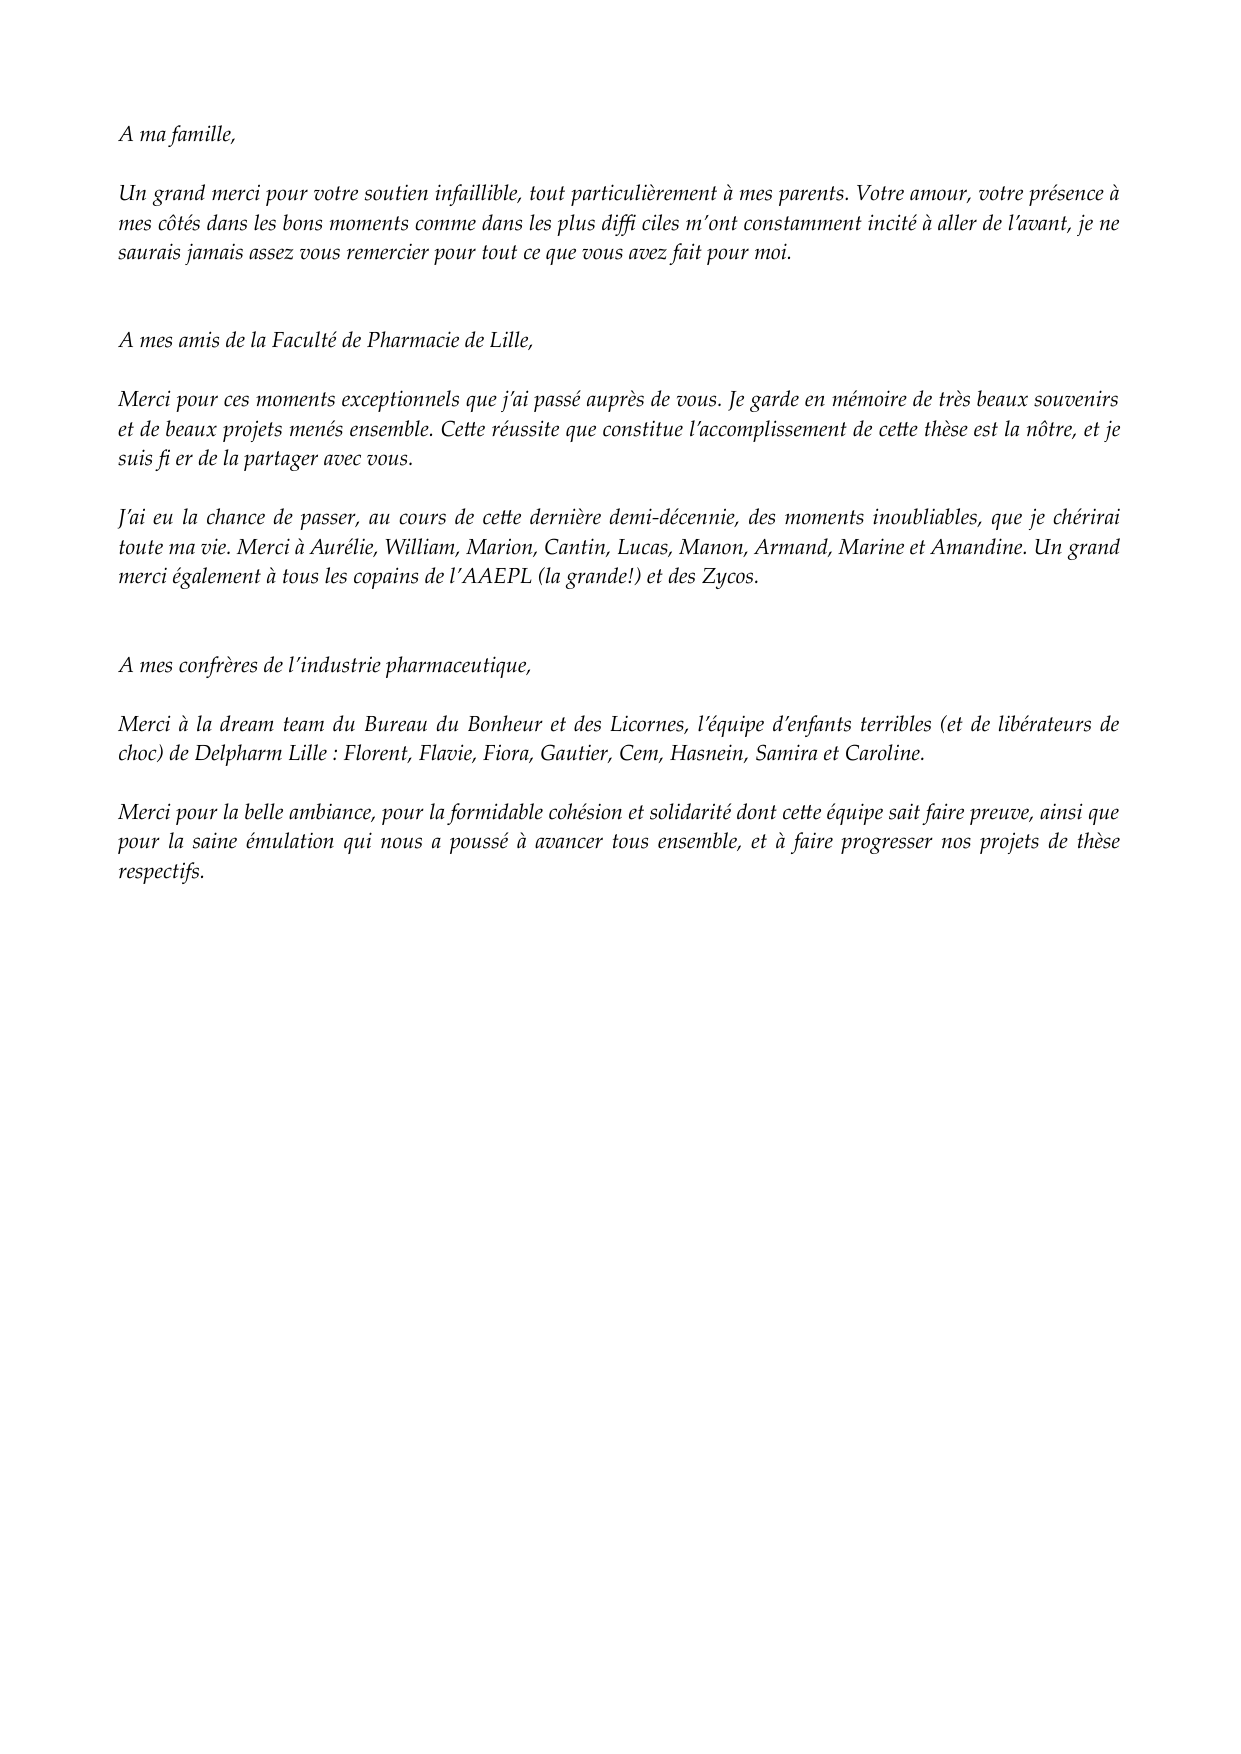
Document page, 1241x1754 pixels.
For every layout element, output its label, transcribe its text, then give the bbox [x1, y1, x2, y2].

text Merci pour ces moments exceptionnels que j’ai passé auprès de vous. Je garde en mémoire de très beaux souvenirs et de beaux projets menés ensemble. Cette réussite que constitue l’accomplissement de cette thèse est la nôtre, et je suis fi er de la partager avec vous. [118, 383, 1122, 472]
text Un grand merci pour votre soutien infaillible, tout particulièrement à mes parents. Votre amour, votre présence à mes côtés dans les bons moments comme dans les plus diffi ciles m’ont constamment incité à aller de l’avant, je ne saurais jamais assez vous remercier pour tout ce que vous avez fait pour moi. [118, 177, 1122, 266]
text Merci à la dream team du Bureau du Bonheur et des Licornes, l’équipe d’enfants terribles (et de libérateurs de choc) de Delpharm Lille : Florent, Flavie, Fiora, Gautier, Cem, Hasnein, Samira et Caroline. [118, 708, 1122, 767]
text A mes confrères de l’industrie pharmaceutique, [118, 649, 1122, 678]
text J’ai eu la chance de passer, au cours de cette dernière demi-décennie, des moments inoubliables, que je chérirai toute ma vie. Merci à Aurélie, William, Marion, Cantin, Lucas, Manon, Armand, Marine et Amandine. Un grand merci également à tous les copains de l’AAEPL (la grande!) et des Zycos. [118, 501, 1122, 590]
text A ma famille, [118, 118, 1122, 148]
text Merci pour la belle ambiance, pour la formidable cohésion et solidarité dont cette équipe sait faire preuve, ainsi que pour la saine émulation qui nous a poussé à avancer tous ensemble, et à faire progresser nos projets de thèse respectifs. [118, 796, 1122, 884]
text A mes amis de la Faculté de Pharmacie de Lille, [118, 324, 1122, 354]
